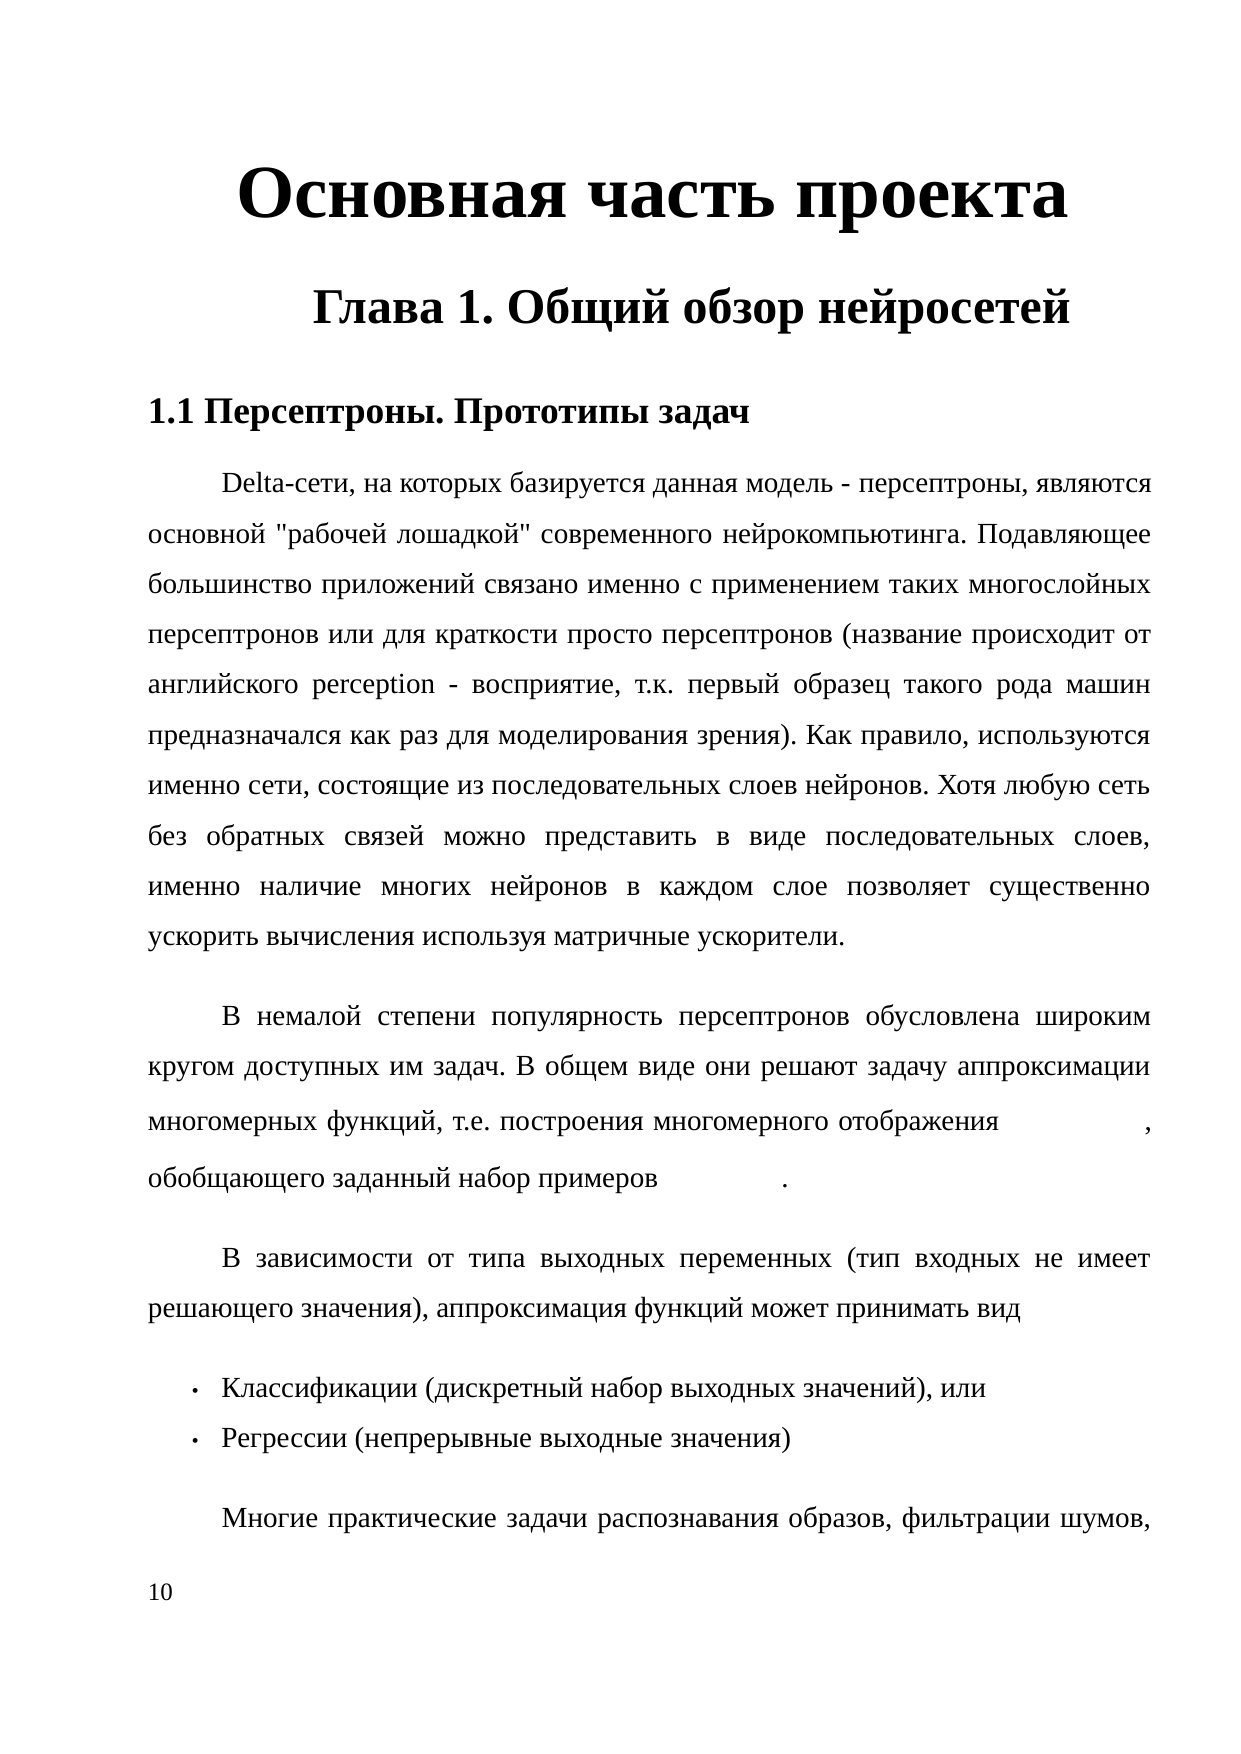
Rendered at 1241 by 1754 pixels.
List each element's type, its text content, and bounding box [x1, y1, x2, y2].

text В немалой степени популярность персептронов обусловлена широким кругом доступных им задач. В общем виде они решают задачу аппроксимации многомерных функций, т.е. построения многомерного отображения , обобщающего заданный набор примеров . [148, 998, 1152, 1193]
list Регрессии (непрерывные выходные значения) [192, 1420, 1152, 1454]
list Классификации (дискретный набор выходных значений), или [192, 1370, 1152, 1403]
text В зависимости от типа выходных переменных (тип входных не имеет решающего значения), аппроксимация функций может принимать вид [148, 1240, 1152, 1324]
text Многие практические задачи распознавания образов, фильтрации шумов, [148, 1500, 1152, 1533]
subtitle 1.1 Персептроны. Прототипы задач [148, 388, 1152, 431]
text Delta-cети, на которых базируется данная модель - персептроны, являются основной "рабочей лошадкой" современного нейрокомпьютинга. Подавляющее большинство приложений связано именно с применением таких многослойных персептронов или для краткости просто персептронов (название происходит от английского perception - восприятие, т.к. первый образец такого рода машин предназначался как раз для моделирования зрения). Как правило, используются именно сети, состоящие из последовательных слоев нейронов. Хотя любую сеть без обратных связей можно представить в виде последовательных слоев, именно наличие многих нейронов в каждом слое позволяет существенно ускорить вычисления используя матричные ускорители. [148, 465, 1152, 952]
text Глава 1. Общий обзор нейросетей [148, 277, 1147, 334]
text Основная часть проекта [148, 148, 1147, 234]
